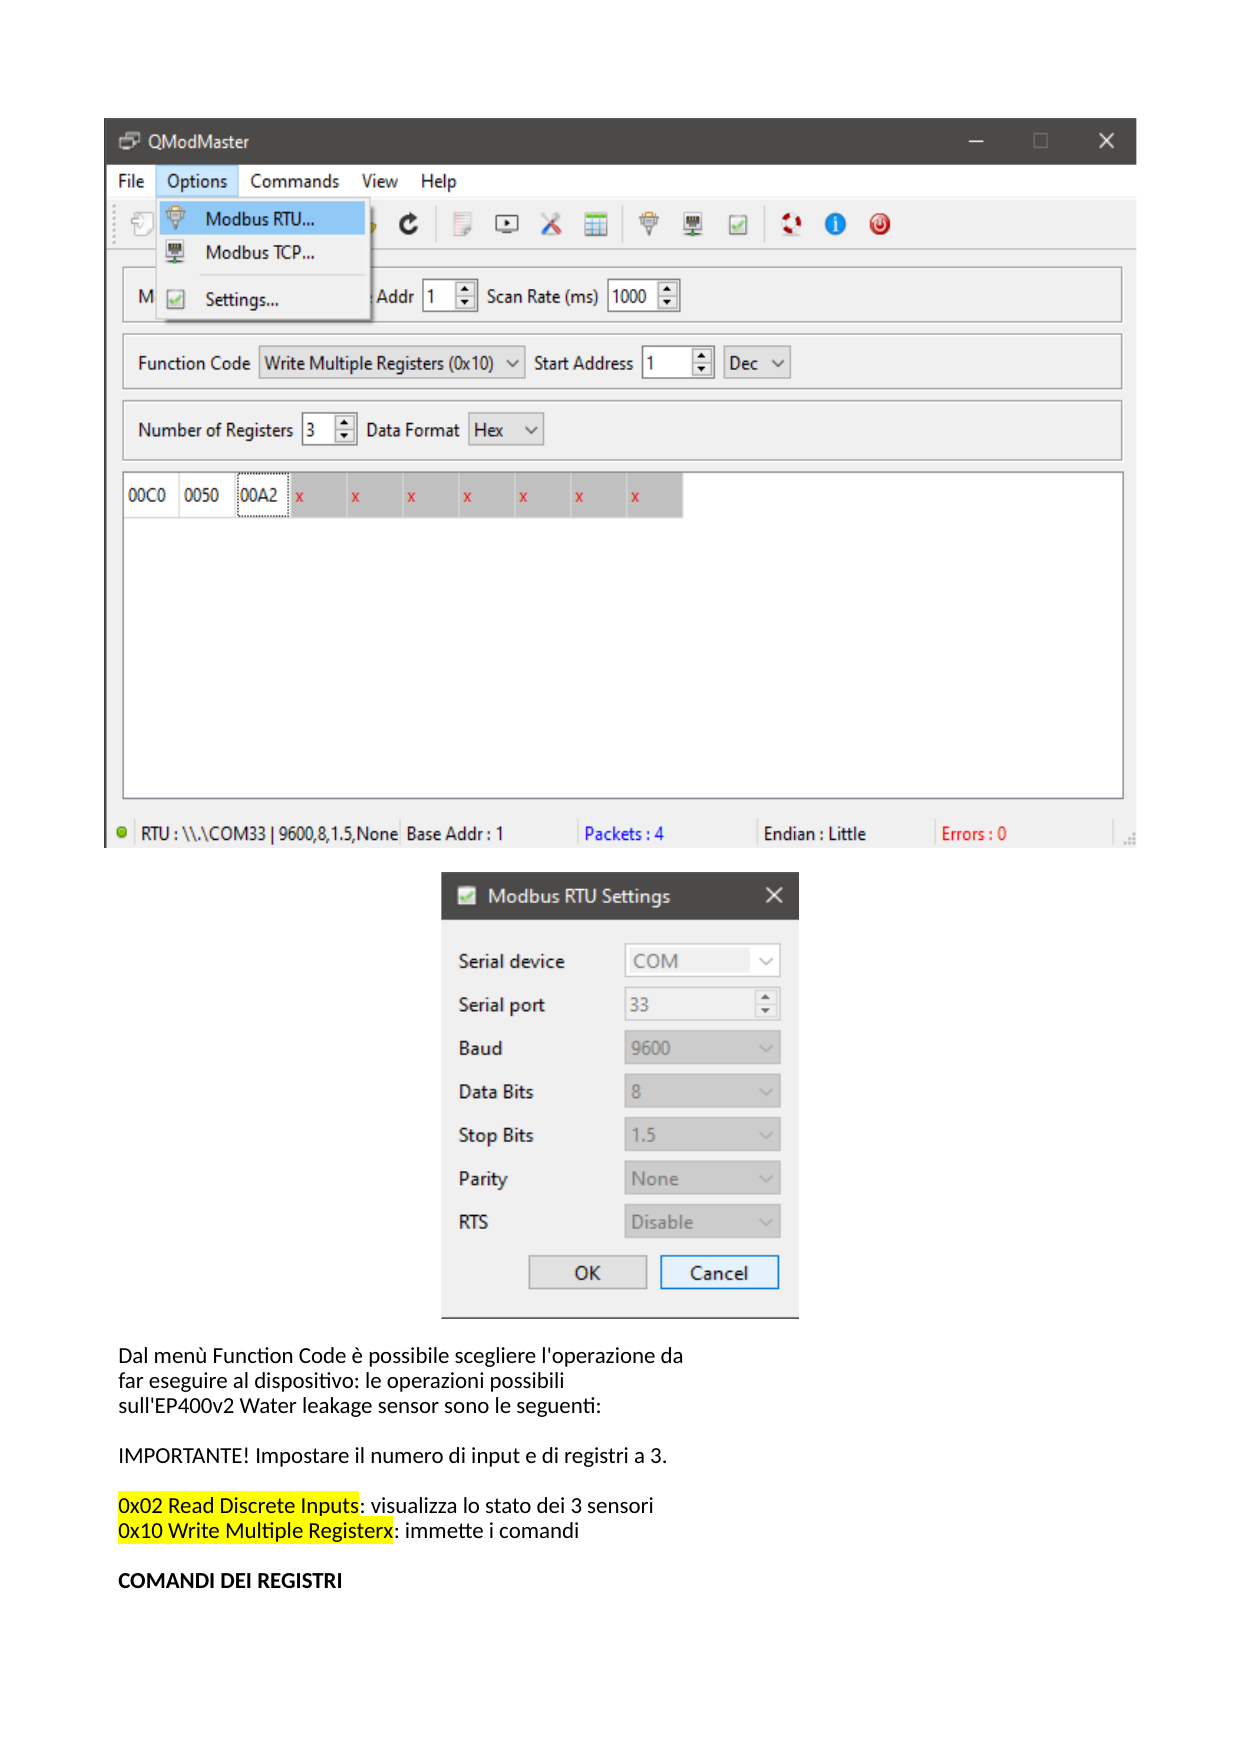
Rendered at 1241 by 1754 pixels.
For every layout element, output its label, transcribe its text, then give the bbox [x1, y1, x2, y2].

text IMPORTANTE! Impostare il numero di input e di registri a 3. [118, 1443, 1122, 1468]
text far eseguire al dispositivo: le operazioni possibili [118, 1368, 1122, 1393]
text 0x02 Read Discrete Inputs: visualizza lo stato dei 3 sensori [118, 1493, 1122, 1518]
picture [104, 118, 1137, 848]
text Dal menù Function Code è possibile scegliere l'operazione da [118, 1343, 1122, 1368]
text sull'EP400v2 Water leakage sensor sono le seguenti: [118, 1393, 1122, 1418]
text COMANDI DEI REGISTRI [118, 1568, 1122, 1593]
text 0x10 Write Multiple Registerx: immette i comandi [118, 1518, 1122, 1543]
picture [441, 872, 799, 1319]
